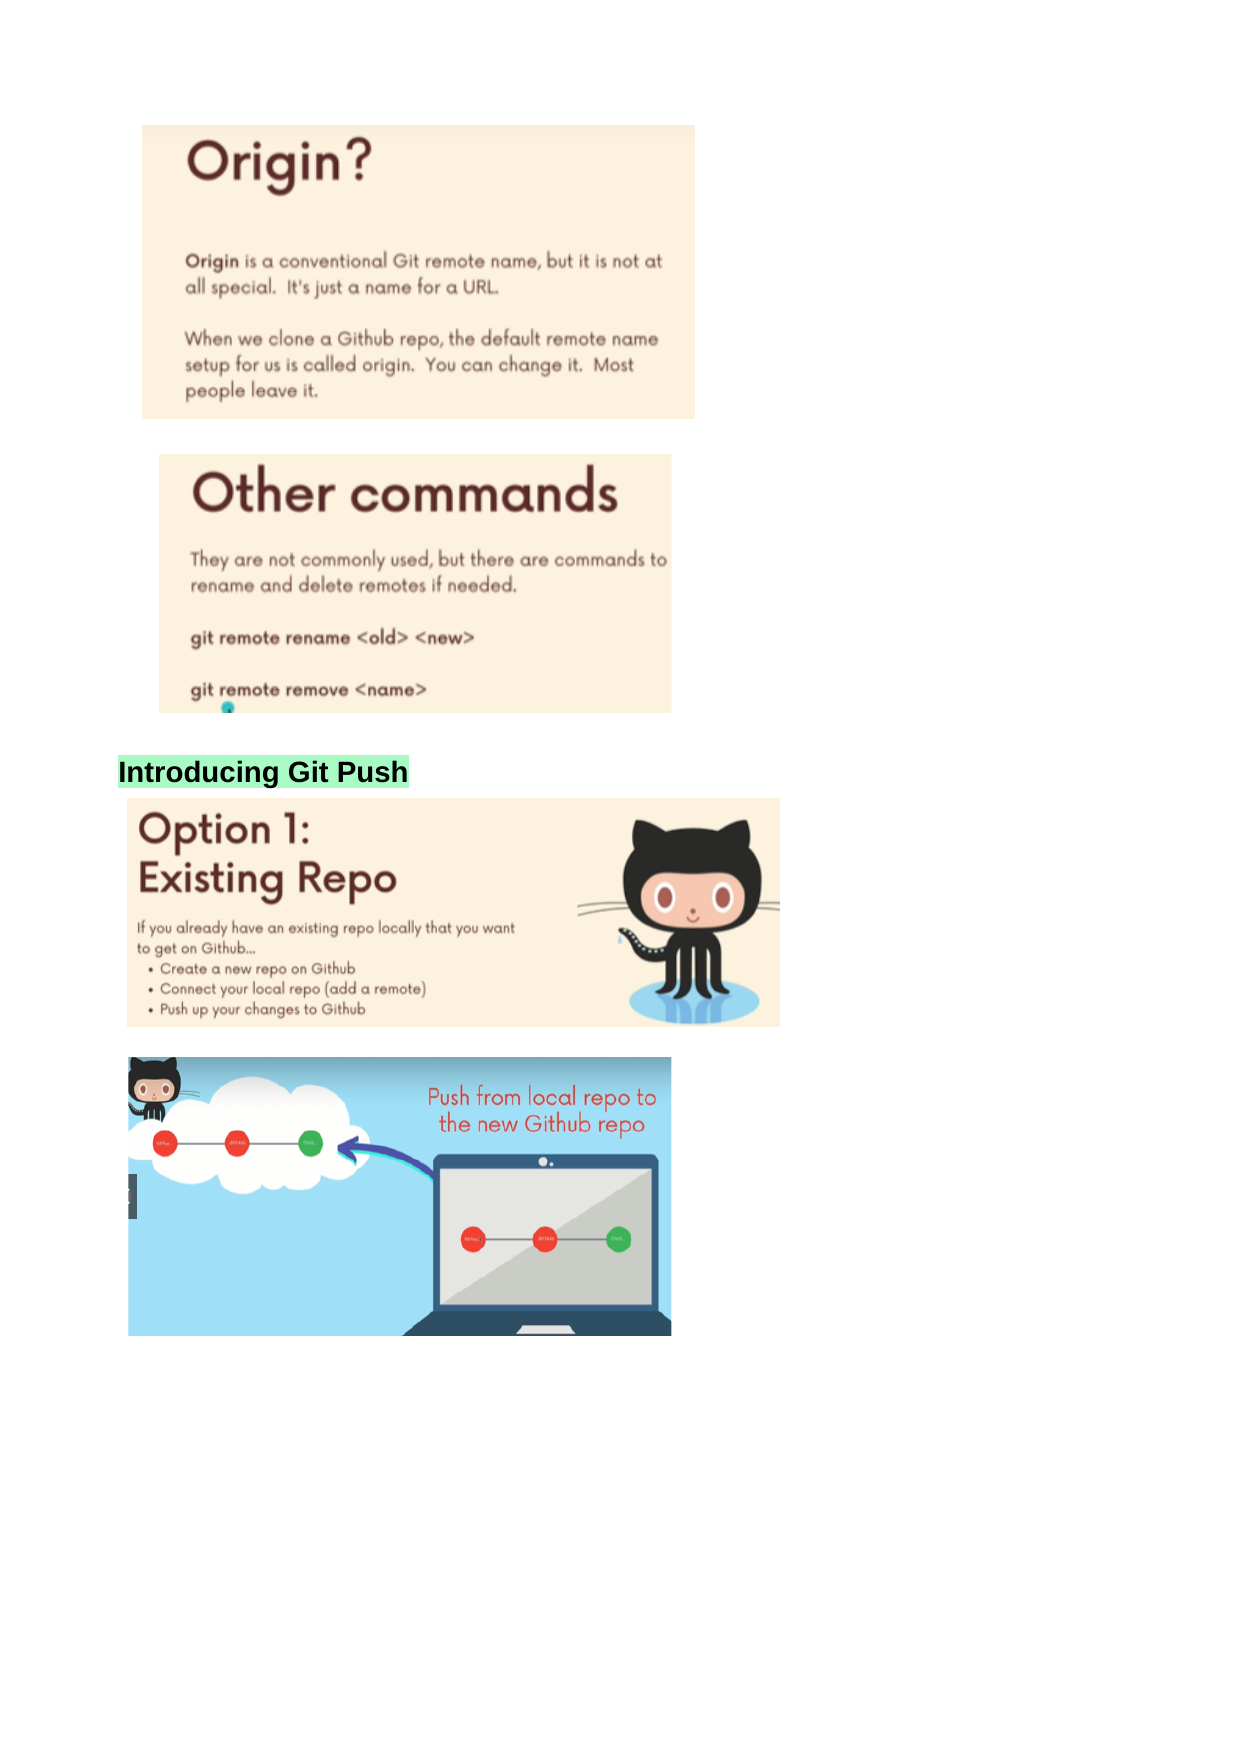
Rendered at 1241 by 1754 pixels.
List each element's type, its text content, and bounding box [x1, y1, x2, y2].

picture [127, 798, 780, 1027]
picture [142, 125, 695, 419]
picture [128, 1057, 672, 1336]
picture [159, 454, 672, 713]
subtitle Introducing Git Push [118, 754, 1122, 788]
